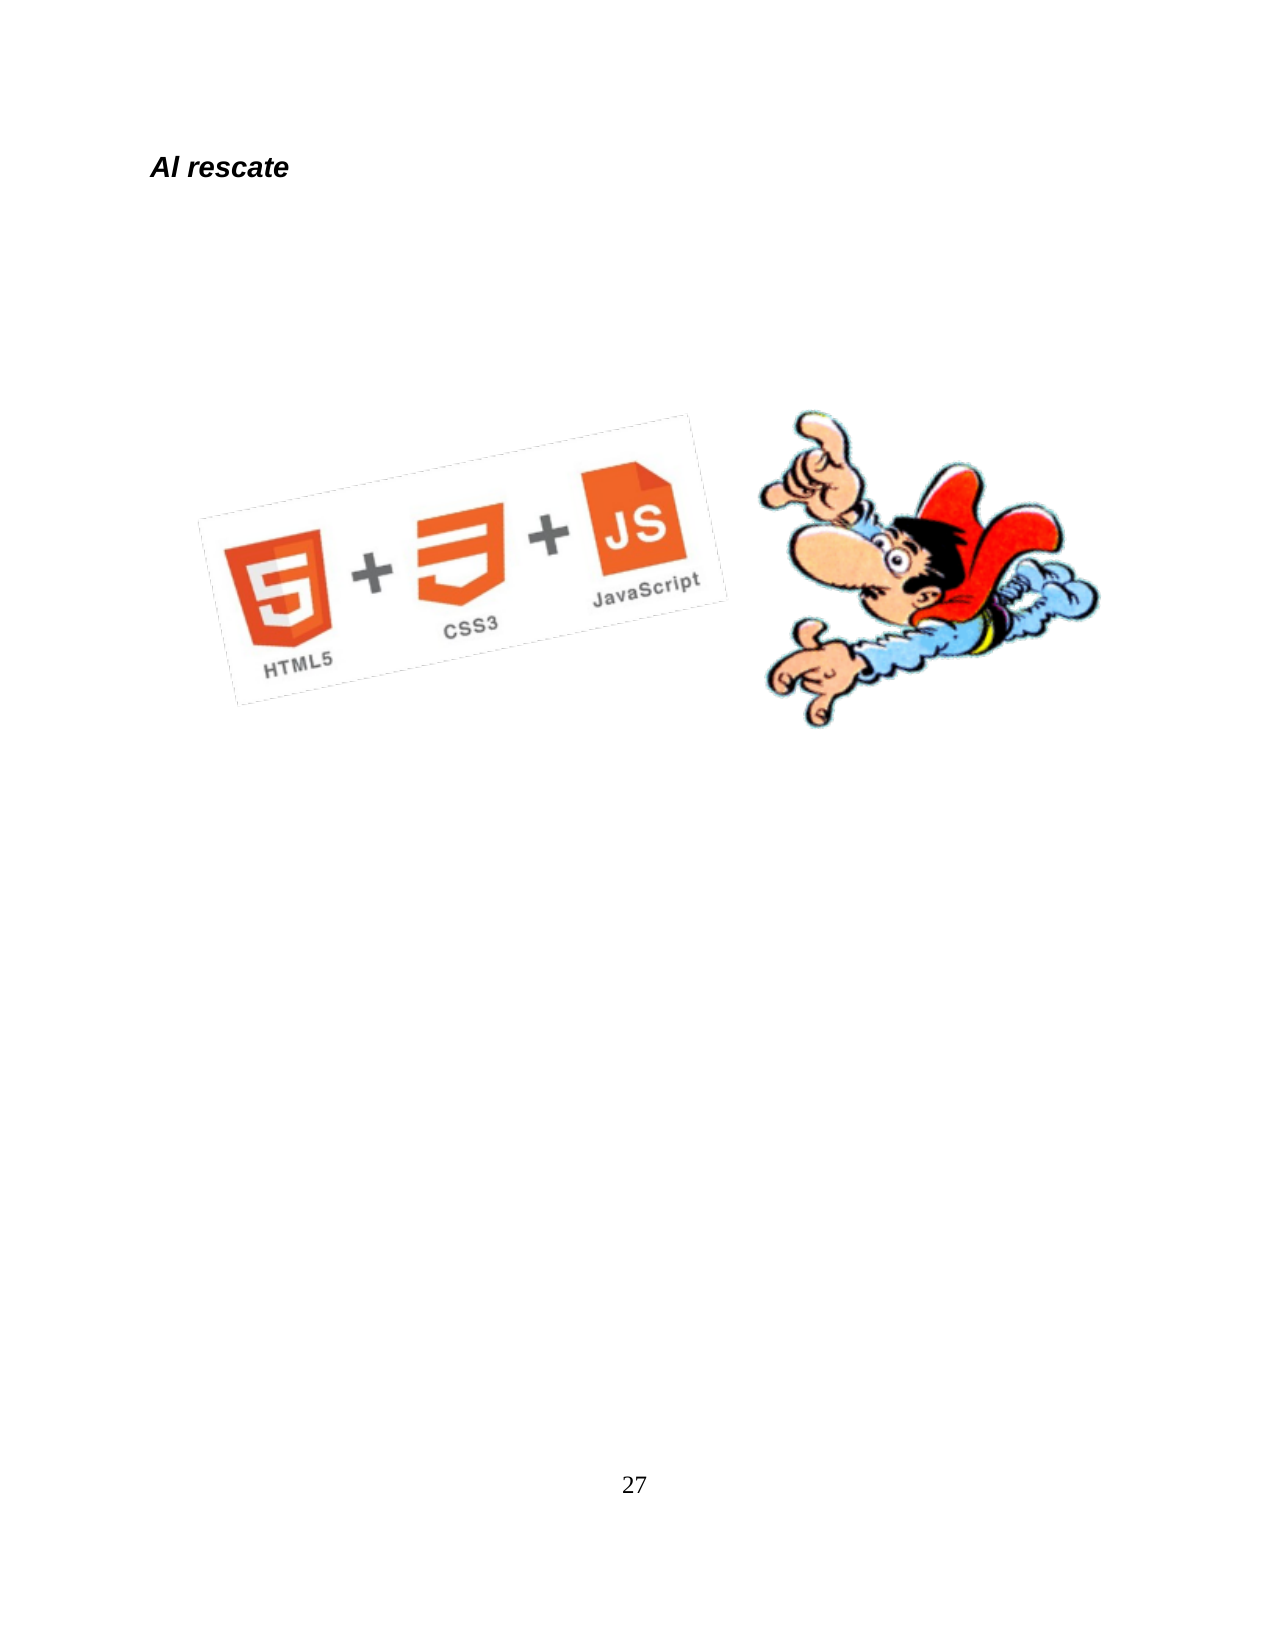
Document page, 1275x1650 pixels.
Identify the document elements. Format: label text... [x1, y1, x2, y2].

picture [150, 196, 1150, 946]
subtitle Al rescate [150, 150, 1125, 183]
